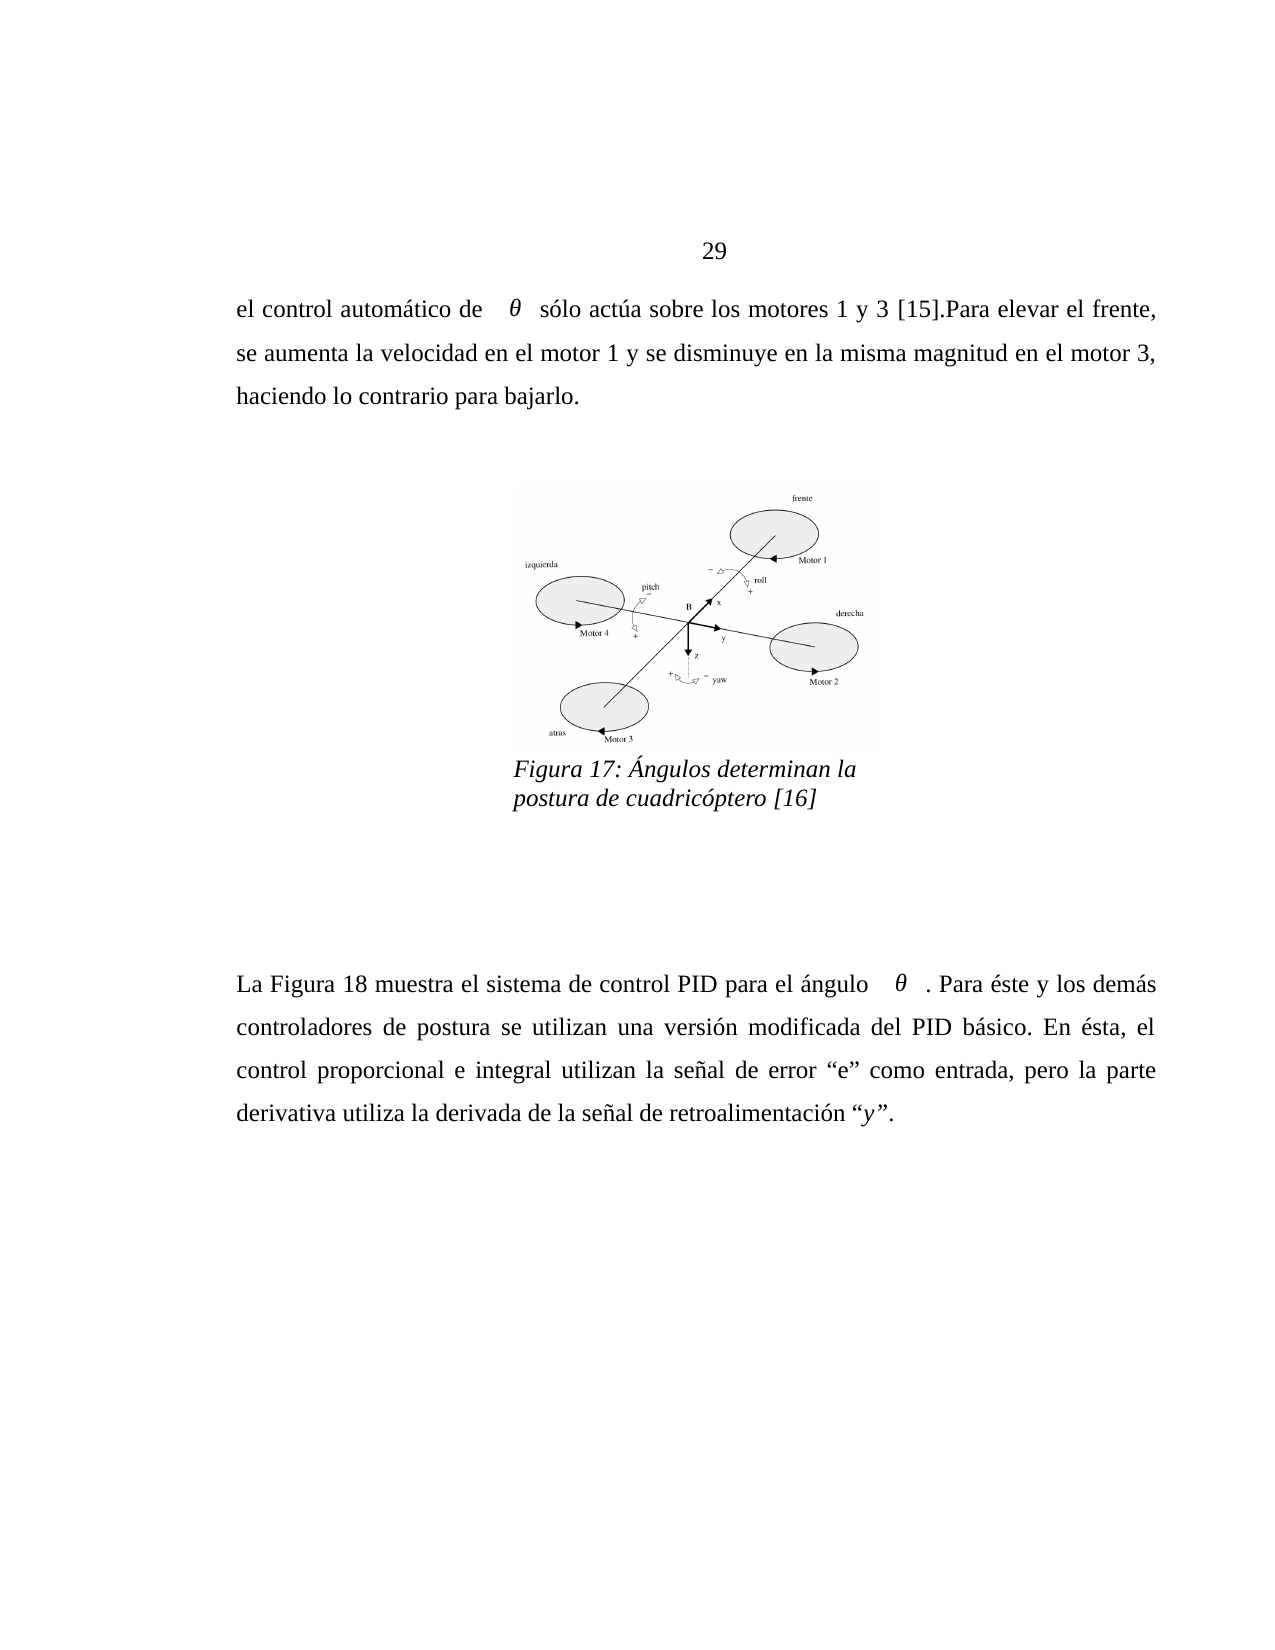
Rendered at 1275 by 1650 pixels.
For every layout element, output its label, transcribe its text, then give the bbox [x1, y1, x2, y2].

text La Figura 18 muestra el sistema de control PID para el ángulo . Para éste y los demás controladores de postura se utilizan una versión modificada del PID básico. En ésta, el control proporcional e integral utilizan la señal de error “e” como entrada, pero la parte derivativa utiliza la derivada de la señal de retroalimentación “y”. [236, 969, 1157, 1127]
picture [513, 486, 880, 749]
text Figura 17: Ángulos determinan la postura de cuadricóptero [16] [513, 749, 880, 811]
text el control automático de sólo actúa sobre los motores 1 y 3 [15].Para elevar el frente, se aumenta la velocidad en el motor 1 y se disminuye en la misma magnitud en el motor 3, haciendo lo contrario para bajarlo. [236, 294, 1157, 409]
